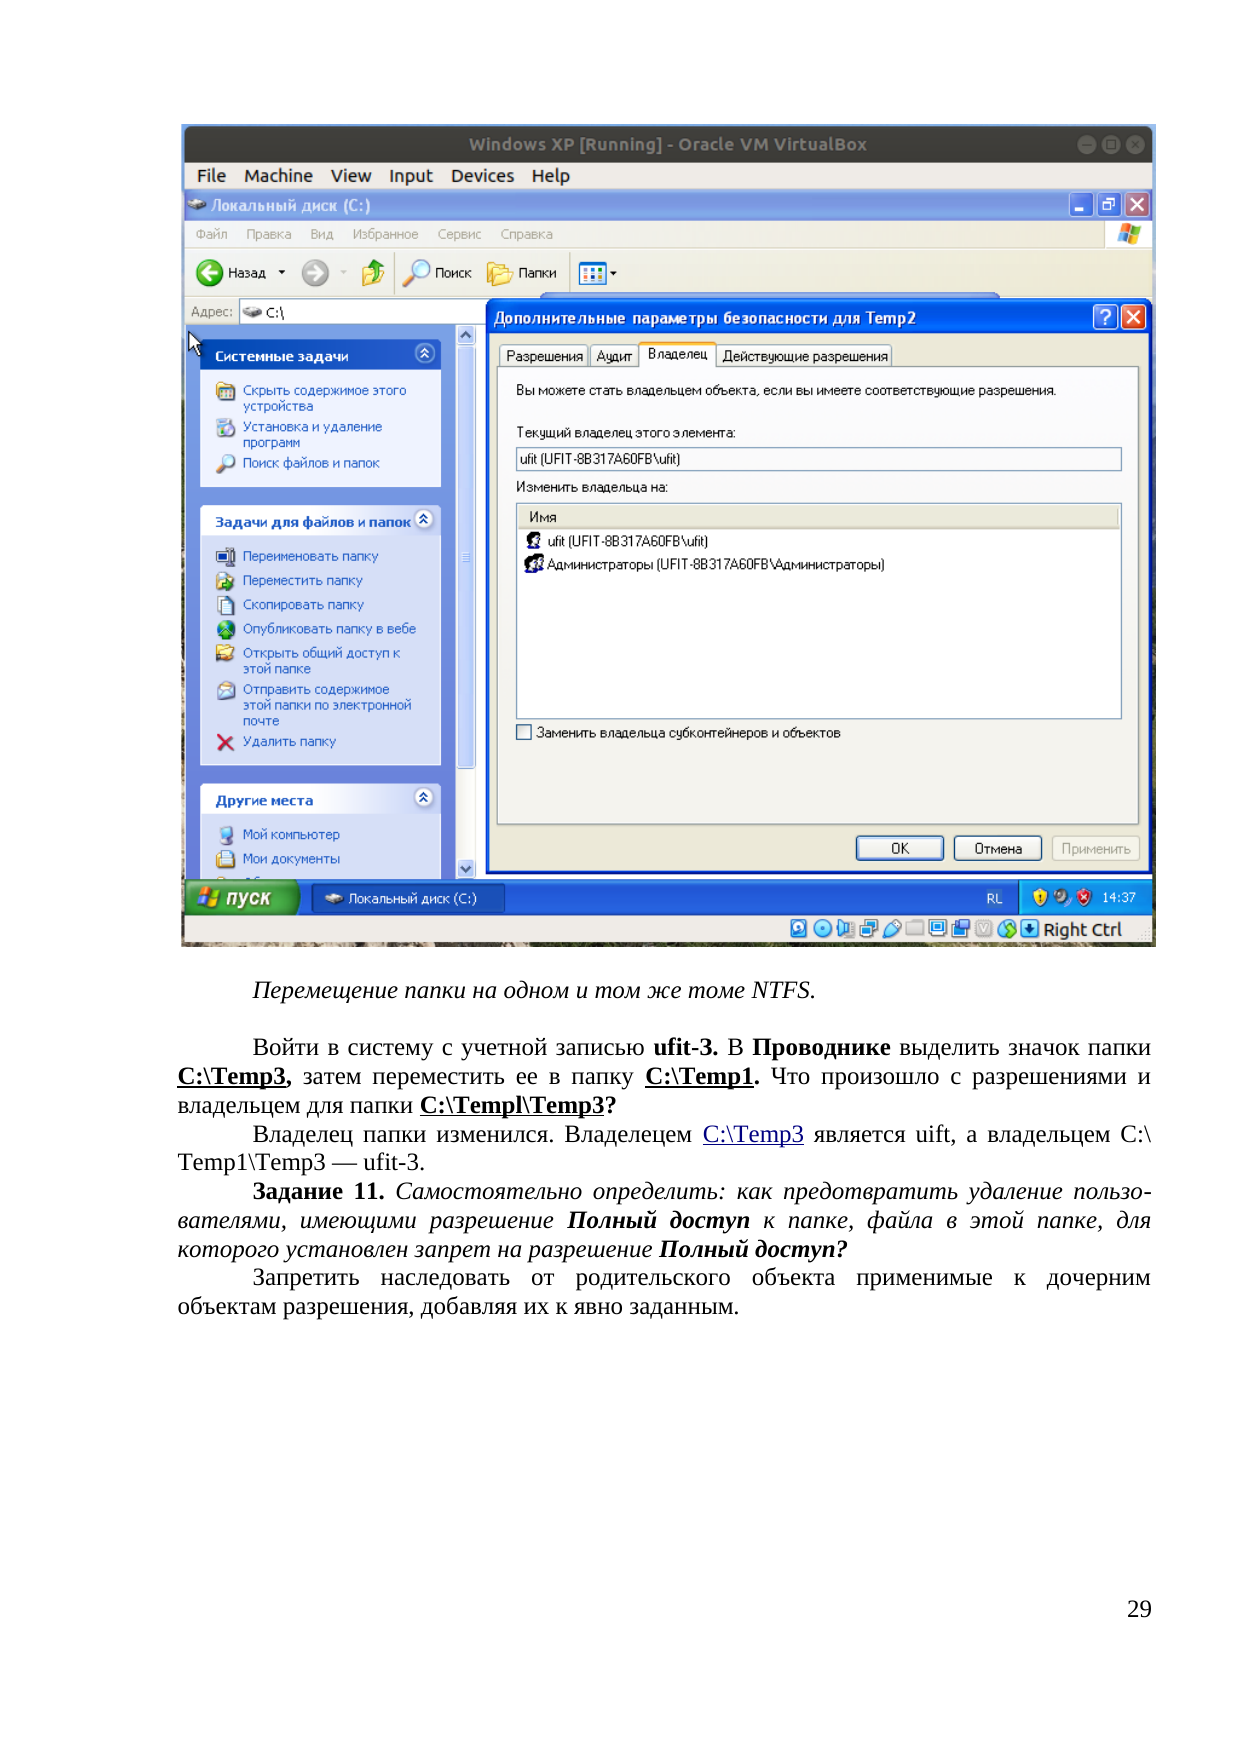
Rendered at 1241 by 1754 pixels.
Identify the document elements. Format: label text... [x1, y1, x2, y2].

text Войти в систему с учетной записью ufit-З. В Проводнике выделить значок папки C:\Temp3, затем переместить ее в папку C:\Temp1. Что про­изошло с разрешениями и владельцем для папки C:\Templ\Temp3? [177, 1032, 1152, 1119]
picture [181, 124, 1156, 947]
text Задание 11. Самостоятельно определить: как предотвратить удаление пользо­вателями, имеющими разрешение Полный доступ к папке, файла в этой папке, для которого установлен запрет на разрешение Полный доступ? [177, 1176, 1152, 1262]
text Владелец папки изменился. Владелецем C:\Temp3 является uift, а владельцем C:\Temp1\Temp3 — ufit-3. [177, 1119, 1152, 1176]
text Перемещение папки на одном и том же томе NTFS. [177, 975, 1152, 1004]
text Запретить наследовать от родительского объекта применимые к дочерним объектам разрешения, добавляя их к явно заданным. [177, 1262, 1152, 1320]
